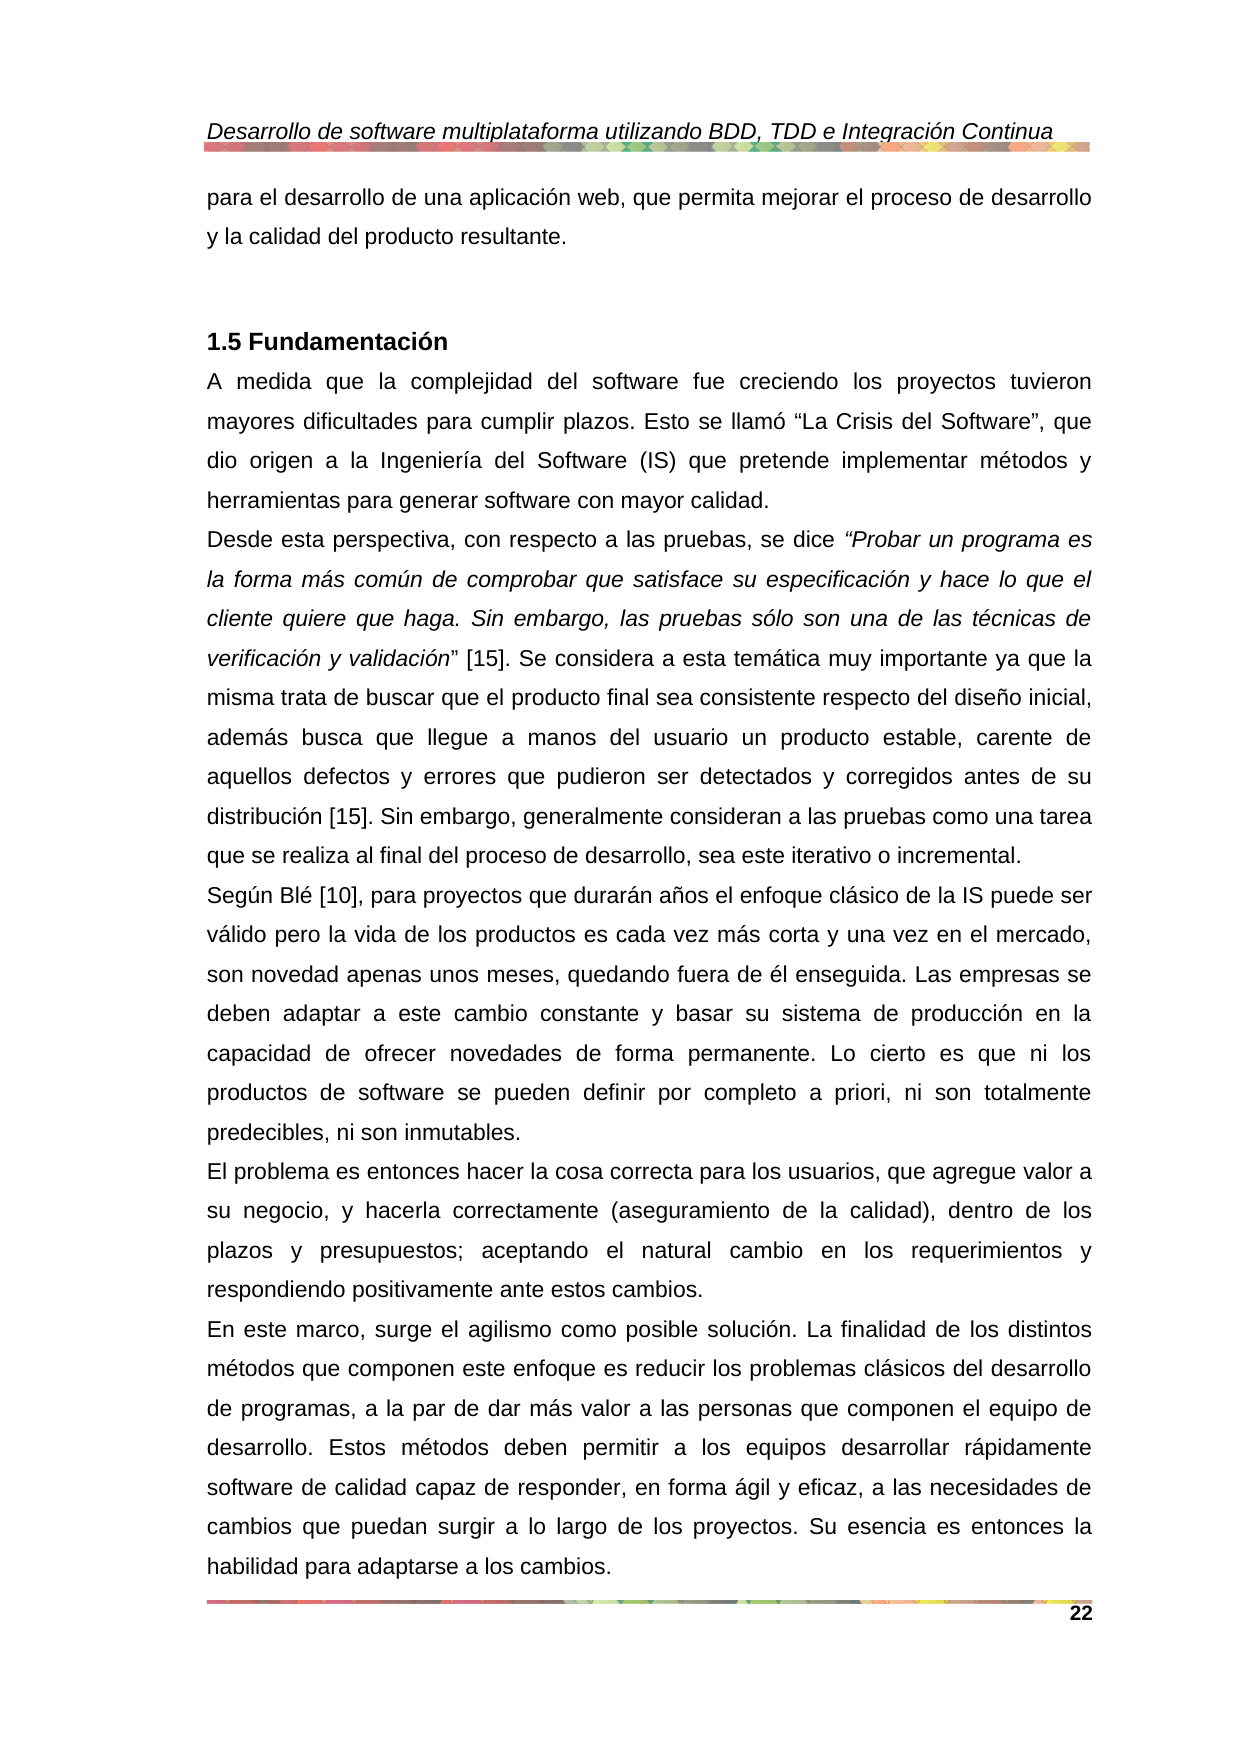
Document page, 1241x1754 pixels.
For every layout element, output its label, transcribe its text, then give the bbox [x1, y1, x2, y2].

text En este marco, surge el agilismo como posible solución. La finalidad de los distintos métodos que componen este enfoque es reducir los problemas clásicos del desarrollo de programas, a la par de dar más valor a las personas que componen el equipo de desarrollo. Estos métodos deben permitir a los equipos desarrollar rápidamente software de calidad capaz de responder, en forma ágil y eficaz, a las necesidades de cambios que puedan surgir a lo largo de los proyectos. Su esencia es entonces la habilidad para adaptarse a los cambios. [207, 1316, 1093, 1579]
text A medida que la complejidad del software fue creciendo los proyectos tuvieron mayores dificultades para cumplir plazos. Esto se llamó “La Crisis del Software”, que dio origen a la Ingeniería del Software (IS) que pretende implementar métodos y herramientas para generar software con mayor calidad. [207, 368, 1093, 513]
text para el desarrollo de una aplicación web, que permita mejorar el proceso de desarrollo y la calidad del producto resultante. [207, 184, 1093, 249]
text [203, 142, 1090, 152]
text Desde esta perspectiva, con respecto a las pruebas, se dice “Probar un programa es la forma más común de comprobar que satisface su especificación y hace lo que el cliente quiere que haga. Sin embargo, las pruebas sólo son una de las técnicas de verificación y validación” [15]. Se considera a esta temática muy importante ya que la misma trata de buscar que el producto final sea consistente respecto del diseño inicial, además busca que llegue a manos del usuario un producto estable, carente de aquellos defectos y errores que pudieron ser detectados y corregidos antes de su distribución [15]. Sin embargo, generalmente consideran a las pruebas como una tarea que se realiza al final del proceso de desarrollo, sea este iterativo o incremental. [207, 526, 1093, 868]
text El problema es entonces hacer la cosa correcta para los usuarios, que agregue valor a su negocio, y hacerla correctamente (aseguramiento de la calidad), dentro de los plazos y presupuestos; aceptando el natural cambio en los requerimientos y respondiendo positivamente ante estos cambios. [207, 1158, 1093, 1303]
text Según Blé [10], para proyectos que durarán años el enfoque clásico de la IS puede ser válido pero la vida de los productos es cada vez más corta y una vez en el mercado, son novedad apenas unos meses, quedando fuera de él enseguida. Las empresas se deben adaptar a este cambio constante y basar su sistema de producción en la capacidad de ofrecer novedades de forma permanente. Lo cierto es que ni los productos de software se pueden definir por completo a priori, ni son totalmente predecibles, ni son inmutables. [207, 882, 1093, 1145]
subtitle 1.5 Fundamentación [207, 327, 1093, 356]
text [206, 1600, 1093, 1604]
